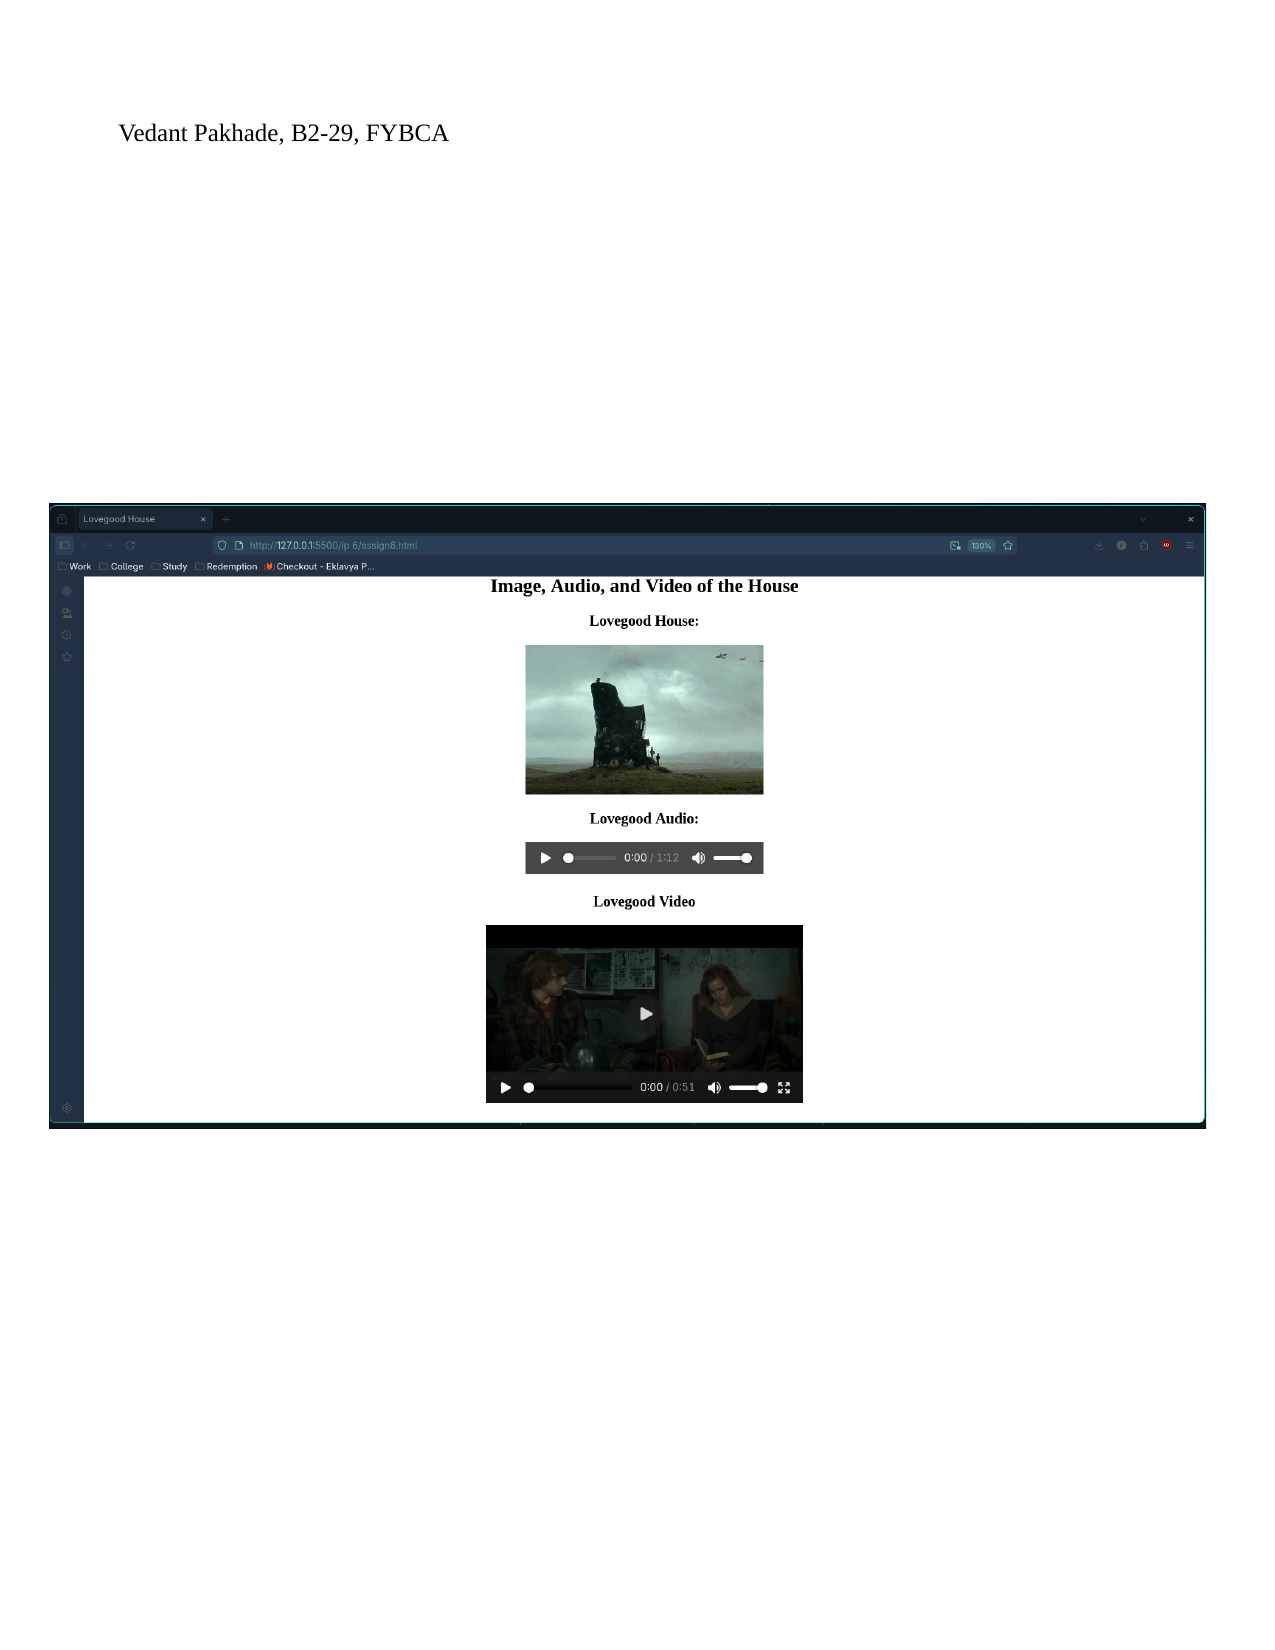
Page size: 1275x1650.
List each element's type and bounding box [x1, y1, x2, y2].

picture [49, 503, 1207, 1129]
